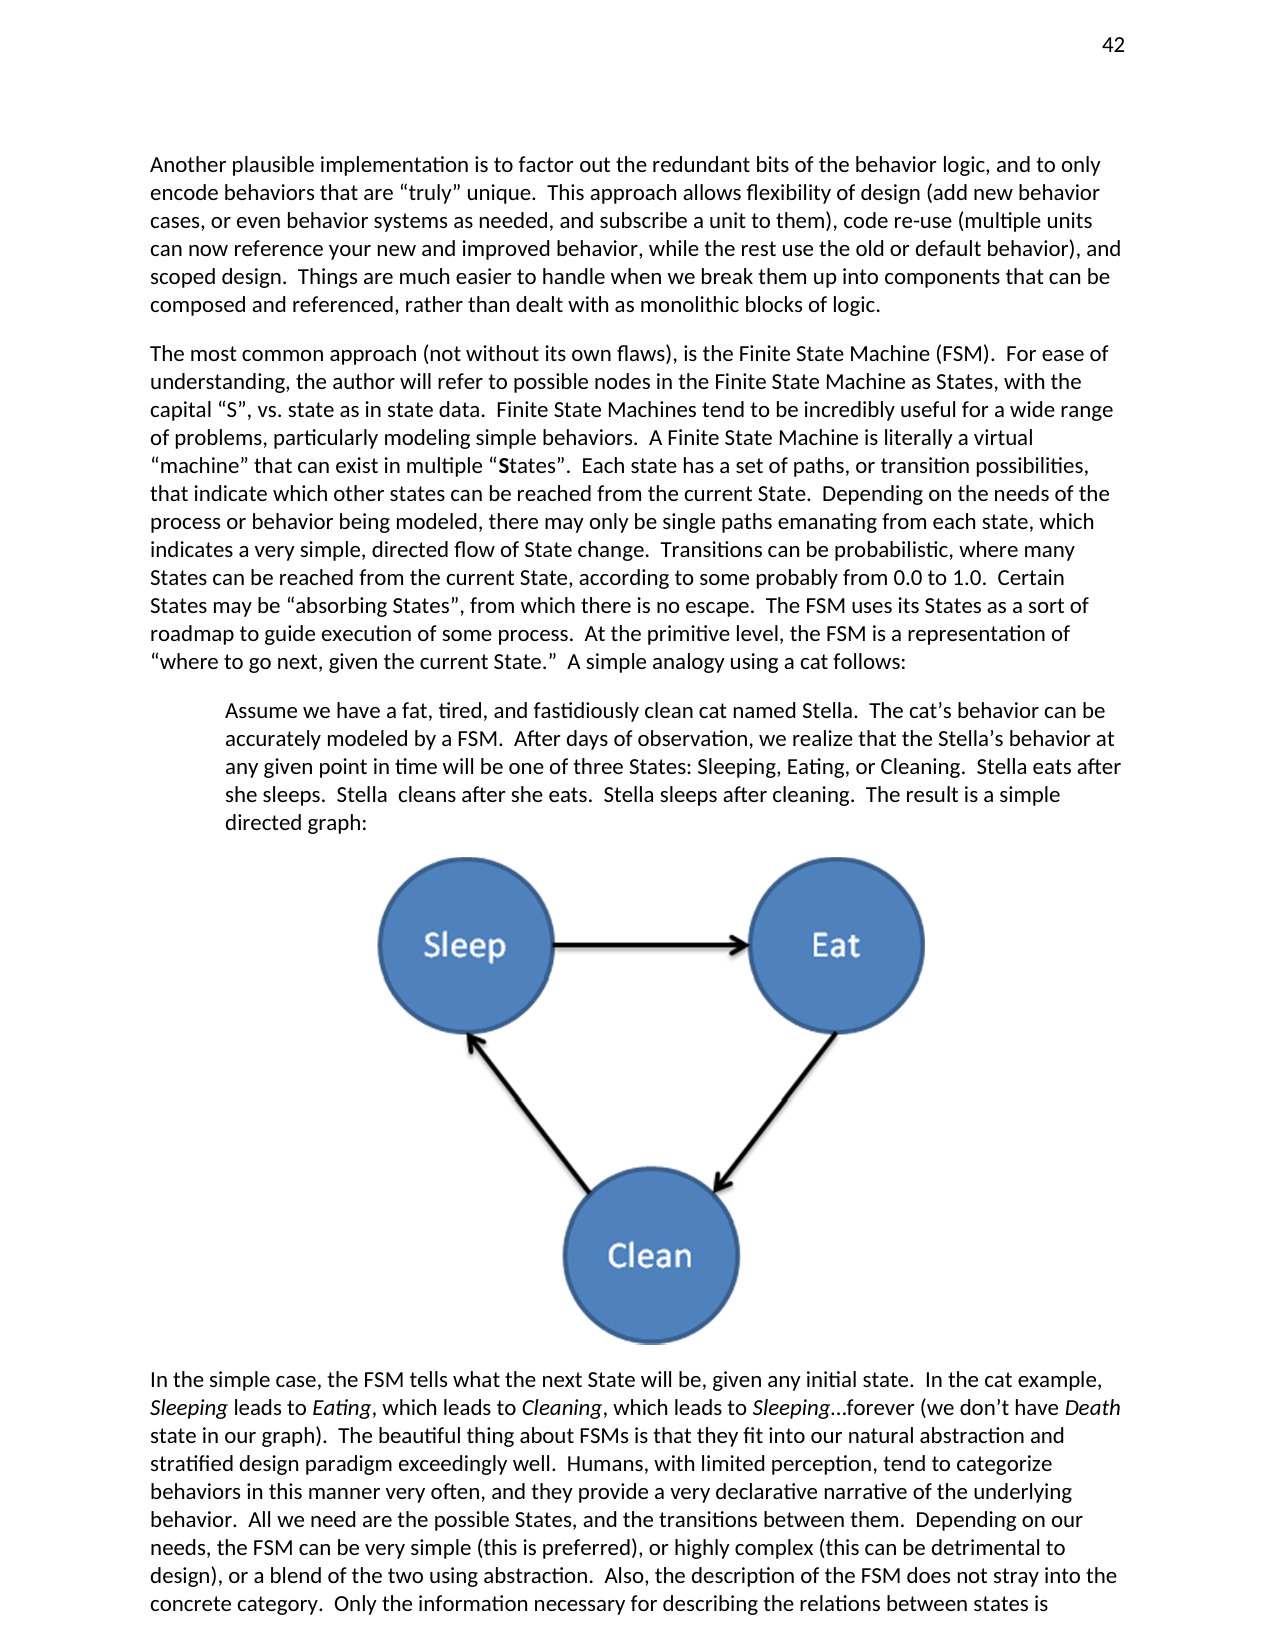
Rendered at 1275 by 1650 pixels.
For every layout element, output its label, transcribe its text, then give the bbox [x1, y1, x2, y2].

text Assume we have a fat, tired, and fastidiously clean cat named Stella. The cat’s behavior can be accurately modeled by a FSM. After days of observation, we realize that the Stella’s behavior at any given point in time will be one of three States: Sleeping, Eating, or Cleaning. Stella eats after she sleeps. Stella cleans after she eats. Stella sleeps after cleaning. The result is a simple directed graph: [225, 696, 1125, 836]
text Another plausible implementation is to factor out the redundant bits of the behavior logic, and to only encode behaviors that are “truly” unique. This approach allows flexibility of design (add new behavior cases, or even behavior systems as needed, and subscribe a unit to them), code re-use (multiple units can now reference your new and improved behavior, while the rest use the old or default behavior), and scoped design. Things are much easier to handle when we break them up into components that can be composed and referenced, rather than dealt with as monolithic blocks of logic. [150, 150, 1125, 318]
text In the simple case, the FSM tells what the next State will be, given any initial state. In the cat example, Sleeping leads to Eating, which leads to Cleaning, which leads to Sleeping…forever (we don’t have Death state in our graph). The beautiful thing about FSMs is that they fit into our natural abstraction and stratified design paradigm exceedingly well. Humans, with limited perception, tend to categorize behaviors in this manner very often, and they provide a very declarative narrative of the underlying behavior. All we need are the possible States, and the transitions between them. Depending on our needs, the FSM can be very simple (this is preferred), or highly complex (this can be detrimental to design), or a blend of the two using abstraction. Also, the description of the FSM does not stray into the concrete category. Only the information necessary for describing the relations between states is [150, 1365, 1125, 1617]
text The most common approach (not without its own flaws), is the Finite State Machine (FSM). For ease of understanding, the author will refer to possible nodes in the Finite State Machine as States, with the capital “S”, vs. state as in state data. Finite State Machines tend to be incredibly useful for a wide range of problems, particularly modeling simple behaviors. A Finite State Machine is literally a virtual “machine” that can exist in multiple “States”. Each state has a set of paths, or transition possibilities, that indicate which other states can be reached from the current State. Depending on the needs of the process or behavior being modeled, there may only be single paths emanating from each state, which indicates a very simple, directed flow of State change. Transitions can be probabilistic, where many States can be reached from the current State, according to some probably from 0.0 to 1.0. Certain States may be “absorbing States”, from which there is no escape. The FSM uses its States as a sort of roadmap to guide execution of some process. At the primitive level, the FSM is a representation of “where to go next, given the current State.” A simple analogy using a cat follows: [150, 339, 1125, 675]
